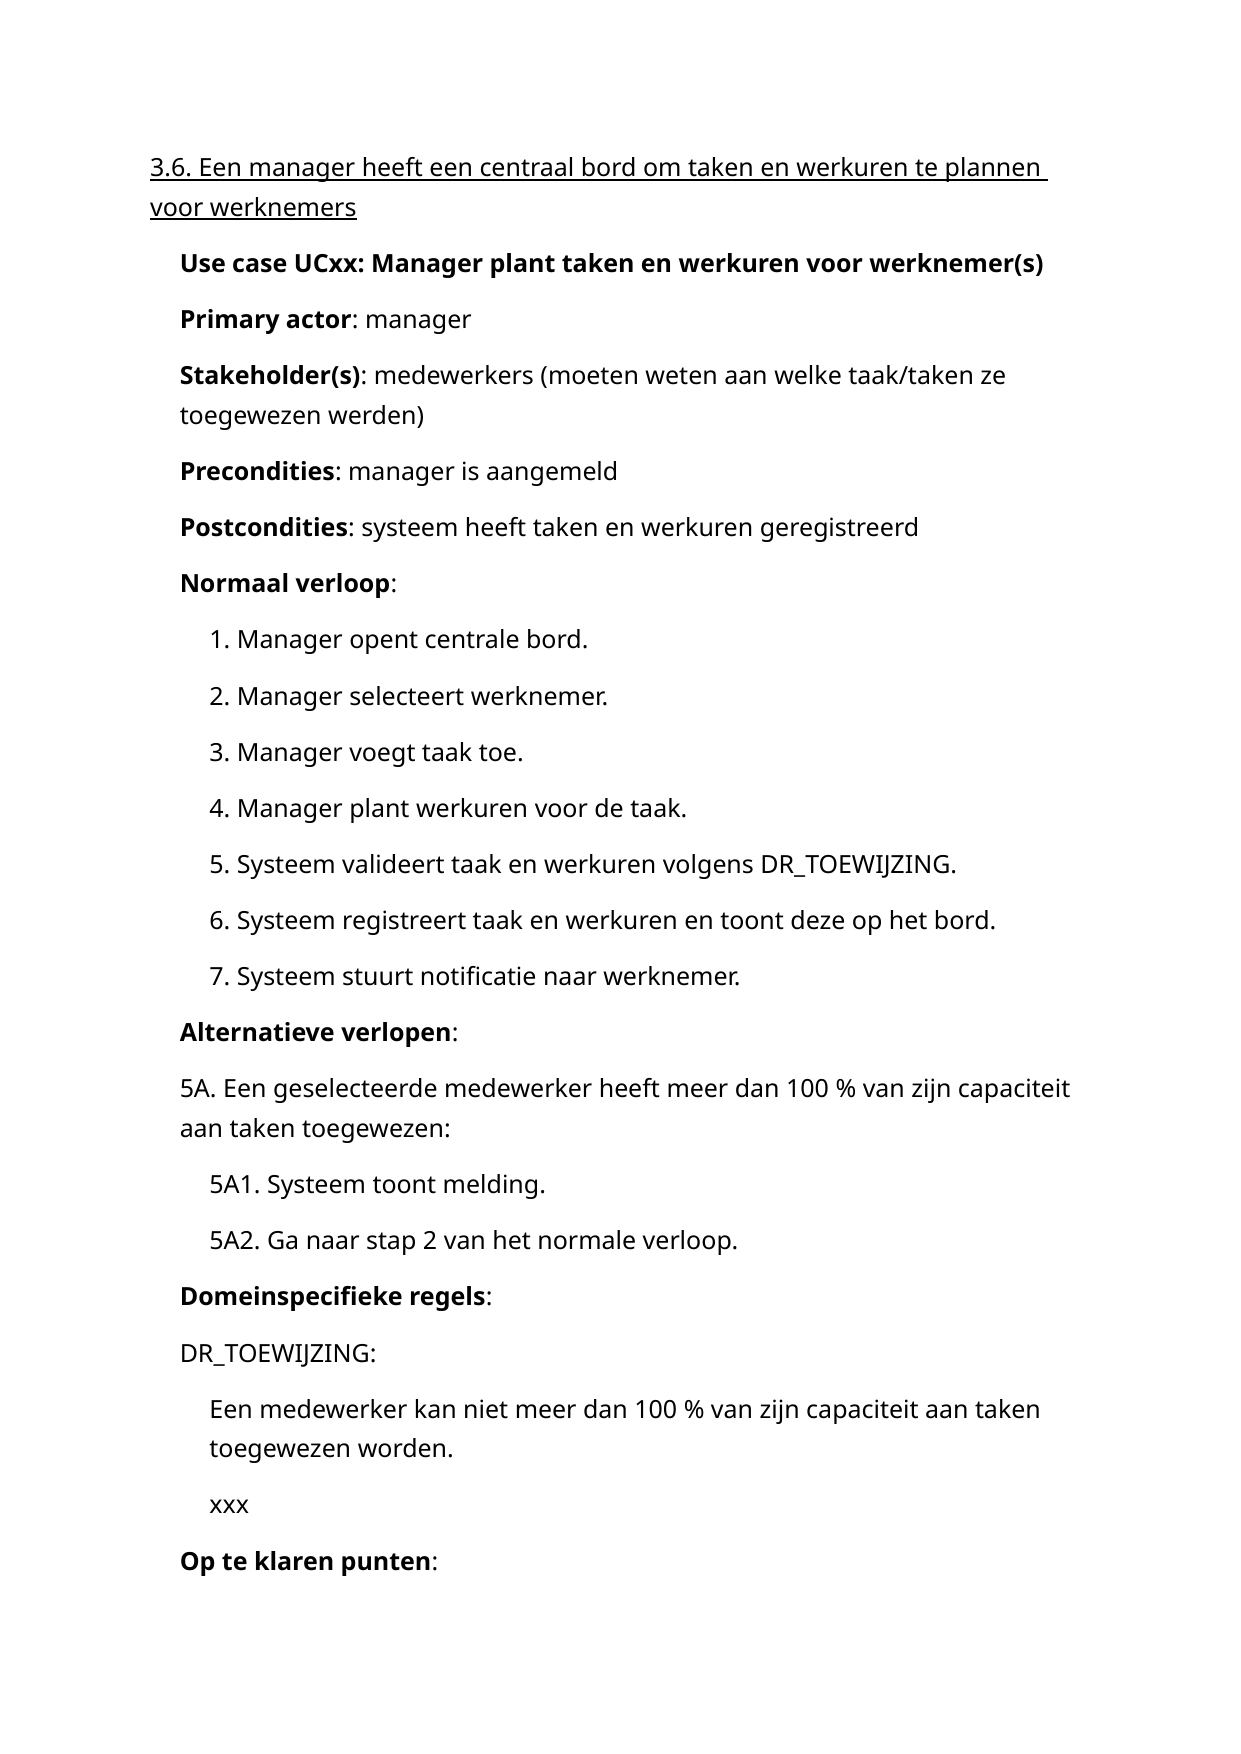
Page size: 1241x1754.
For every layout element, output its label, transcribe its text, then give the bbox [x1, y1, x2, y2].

text 3. Manager voegt taak toe. [209, 734, 1090, 768]
text 3.6. Een manager heeft een centraal bord om taken en werkuren te plannen voor werknemers [150, 150, 1090, 223]
text Domeinspecifieke regels: [179, 1279, 1090, 1313]
text Alternatieve verlopen: [179, 1015, 1090, 1049]
text Normaal verloop: [179, 566, 1090, 600]
text 7. Systeem stuurt notificatie naar werknemer. [209, 959, 1090, 993]
text 5. Systeem valideert taak en werkuren volgens DR_TOEWIJZING. [209, 847, 1090, 881]
text 5A1. Systeem toont melding. [209, 1167, 1090, 1201]
text Postcondities: systeem heeft taken en werkuren geregistreerd [179, 510, 1090, 544]
text 5A2. Ga naar stap 2 van het normale verloop. [209, 1223, 1090, 1257]
text xxx [209, 1487, 1090, 1521]
text Use case UCxx: Manager plant taken en werkuren voor werknemer(s) [179, 246, 1090, 280]
text Een medewerker kan niet meer dan 100 % van zijn capaciteit aan taken toegewezen worden. [209, 1391, 1090, 1465]
text 5A. Een geselecteerde medewerker heeft meer dan 100 % van zijn capaciteit aan taken toegewezen: [179, 1071, 1090, 1145]
text Precondities: manager is aangemeld [179, 453, 1090, 488]
text 6. Systeem registreert taak en werkuren en toont deze op het bord. [209, 903, 1090, 937]
text 1. Manager opent centrale bord. [209, 622, 1090, 656]
text Primary actor: manager [179, 302, 1090, 336]
text Stakeholder(s): medewerkers (moeten weten aan welke taak/taken ze toegewezen werden) [179, 358, 1090, 431]
text DR_TOEWIJZING: [179, 1335, 1090, 1369]
text 2. Manager selecteert werknemer. [209, 678, 1090, 712]
text 4. Manager plant werkuren voor de taak. [209, 790, 1090, 824]
text Op te klaren punten: [179, 1543, 1090, 1577]
